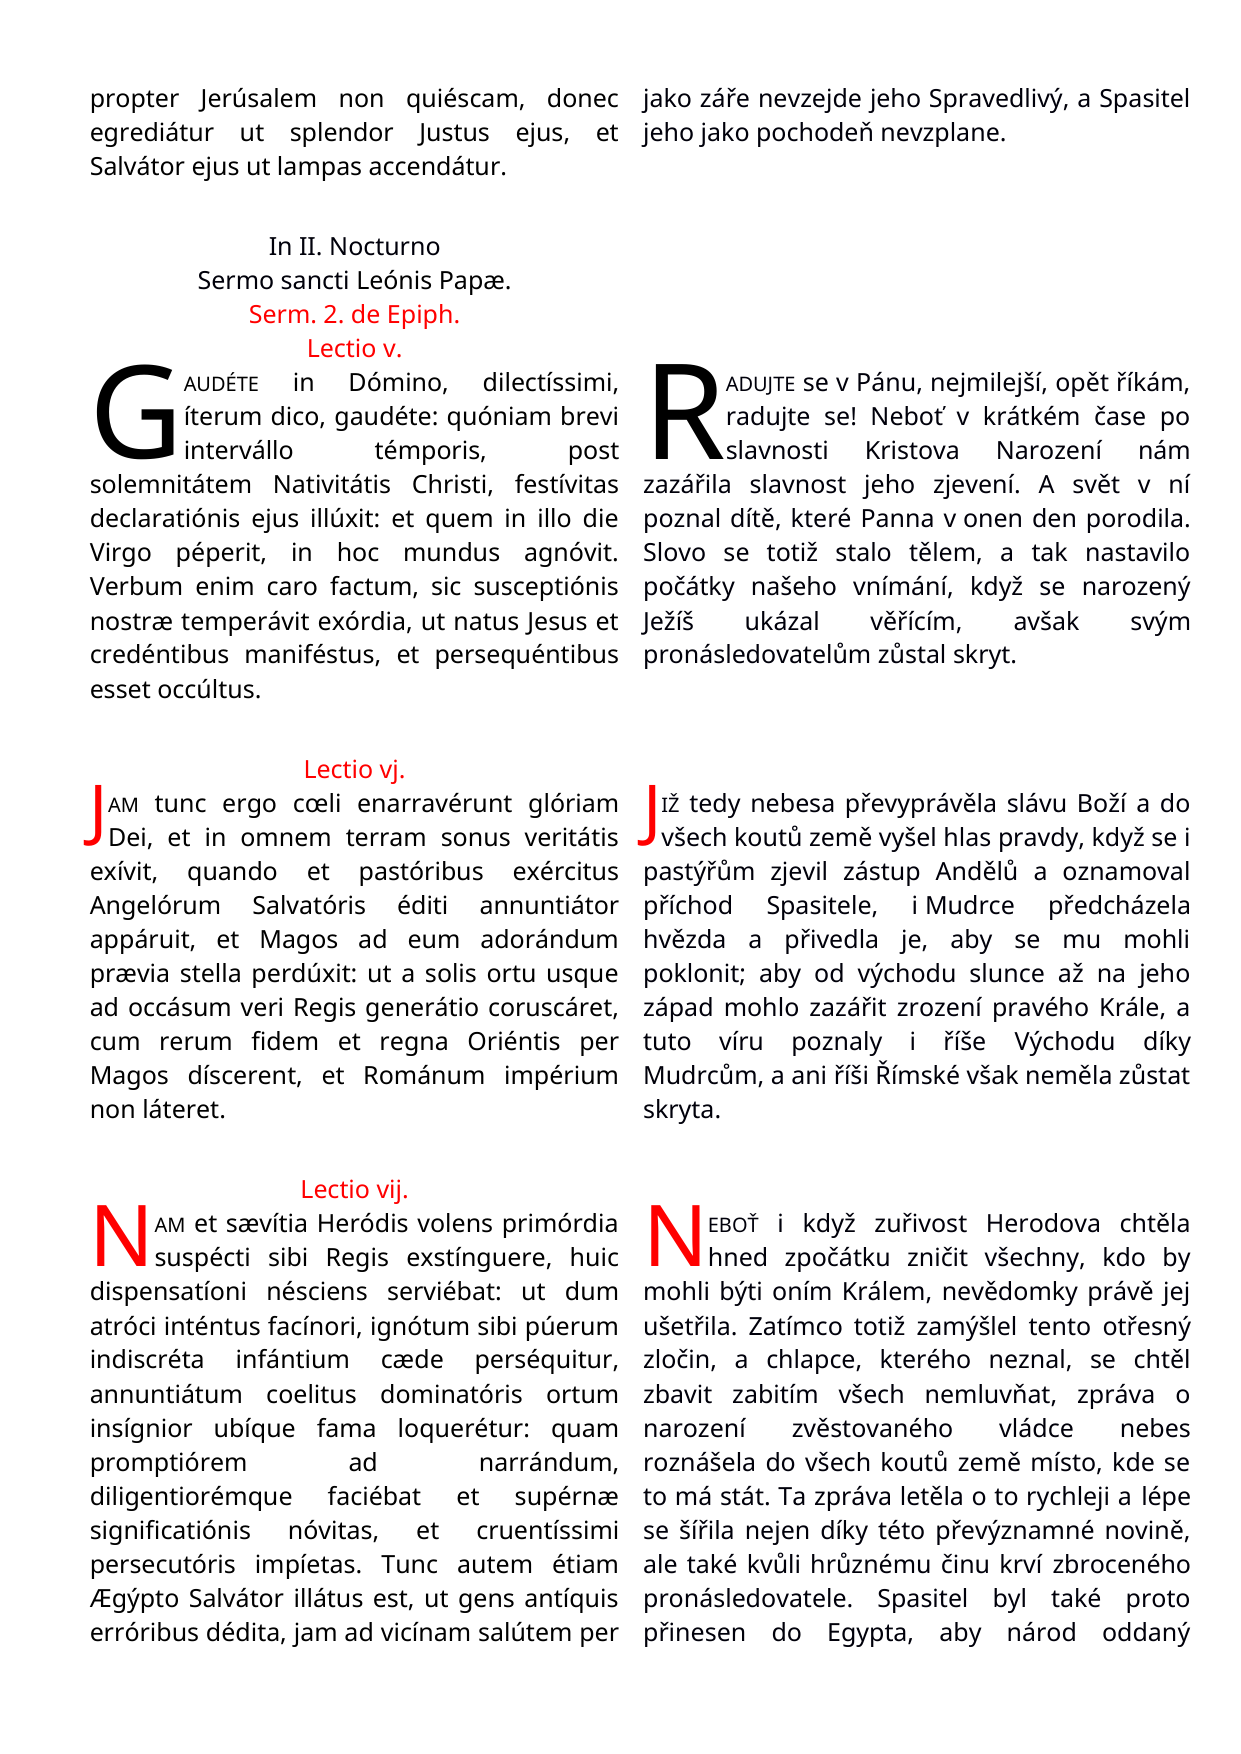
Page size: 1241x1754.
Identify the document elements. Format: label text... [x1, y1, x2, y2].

table_cell Již tedy nebesa převyprávěla slávu Boží a do všech koutů země vyšel hlas pravdy, když se i pastýřům zjevil zástup Andělů a oznamoval příchod Spasitele, i Mudrce předcházela hvězda a přivedla je, aby se mu mohli poklonit; aby od východu slunce až na jeho západ mohlo zazářit zrození pravého Krále, a tuto víru poznaly i říše Východu díky Mudrcům, a ani říši Římské však neměla zůstat skryta. [631, 745, 1203, 1166]
table_cell Radujte se v Pánu, nejmilejší, opět říkám, radujte se! Neboť v krátkém čase po slavnosti Kristova Narození nám zazářila slavnost jeho zjevení. A svět v ní poznal dítě, které Panna v onen den porodila. Slovo se totiž stalo tělem, a tak nastavilo počátky našeho vnímání, když se narozený Ježíš ukázal věřícím, avšak svým pronásledovatelům zůstal skryt. [631, 223, 1203, 745]
table_cell jako záře nevzejde jeho Spravedlivý, a Spasitel jeho jako pochodeň nevzplane. [631, 74, 1203, 222]
table_cell Lectio vij. Nam et sævítia Heródis volens primórdia suspécti sibi Regis exstínguere, huic dispensatíoni nésciens serviébat: ut dum atróci inténtus facínori, ignótum sibi púerum indiscréta infántium cæde perséquitur, annuntiátum coelitus dominatóris ortum insígnior ubíque fama loquerétur: quam promptiórem ad narrándum, diligentiorémque faciébat et supérnæ significatiónis nóvitas, et cruentíssimi persecutóris impíetas. Tunc autem étiam Ægýpto Salvátor illátus est, ut gens antíquis erróribus dédita, jam ad vicínam salútem per [78, 1166, 631, 1655]
table_cell propter Jerúsalem non quiéscam, donec egrediátur ut splendor Justus ejus, et Salvátor ejus ut lampas accendátur. [78, 74, 631, 222]
table_cell Neboť i když zuřivost Herodova chtěla hned zpočátku zničit všechny, kdo by mohli býti oním Králem, nevědomky právě jej ušetřila. Zatímco totiž zamýšlel tento otřesný zločin, a chlapce, kterého neznal, se chtěl zbavit zabitím všech nemluvňat, zpráva o narození zvěstovaného vládce nebes roznášela do všech koutů země místo, kde se to má stát. Ta zpráva letěla o to rychleji a lépe se šířila nejen díky této převýznamné novině, ale také kvůli hrůznému činu krví zbroceného pronásledovatele. Spasitel byl také proto přinesen do Egypta, aby národ oddaný [631, 1166, 1203, 1655]
table_cell In II. Nocturno Sermo sancti Leónis Papæ. Serm. 2. de Epiph. Lectio v. Gaudéte in Dómino, dilectíssimi, íterum dico, gaudéte: quóniam brevi intervállo témporis, post solemnitátem Nativitátis Christi, festívitas declaratiónis ejus illúxit: et quem in illo die Virgo péperit, in hoc mundus agnóvit. Verbum enim caro factum, sic susceptiónis nostræ temperávit exórdia, ut natus Jesus et credéntibus maniféstus, et persequéntibus esset occúltus. [78, 223, 631, 745]
table_cell Lectio vj. Jam tunc ergo cœli enarravérunt glóriam Dei, et in omnem terram sonus veritátis exívit, quando et pastóribus exércitus Angelórum Salvatóris éditi annuntiátor appáruit, et Magos ad eum adorándum prævia stella perdúxit: ut a solis ortu usque ad occásum veri Regis generátio coruscáret, cum rerum fidem et regna Oriéntis per Magos díscerent, et Románum impérium non láteret. [78, 745, 631, 1166]
